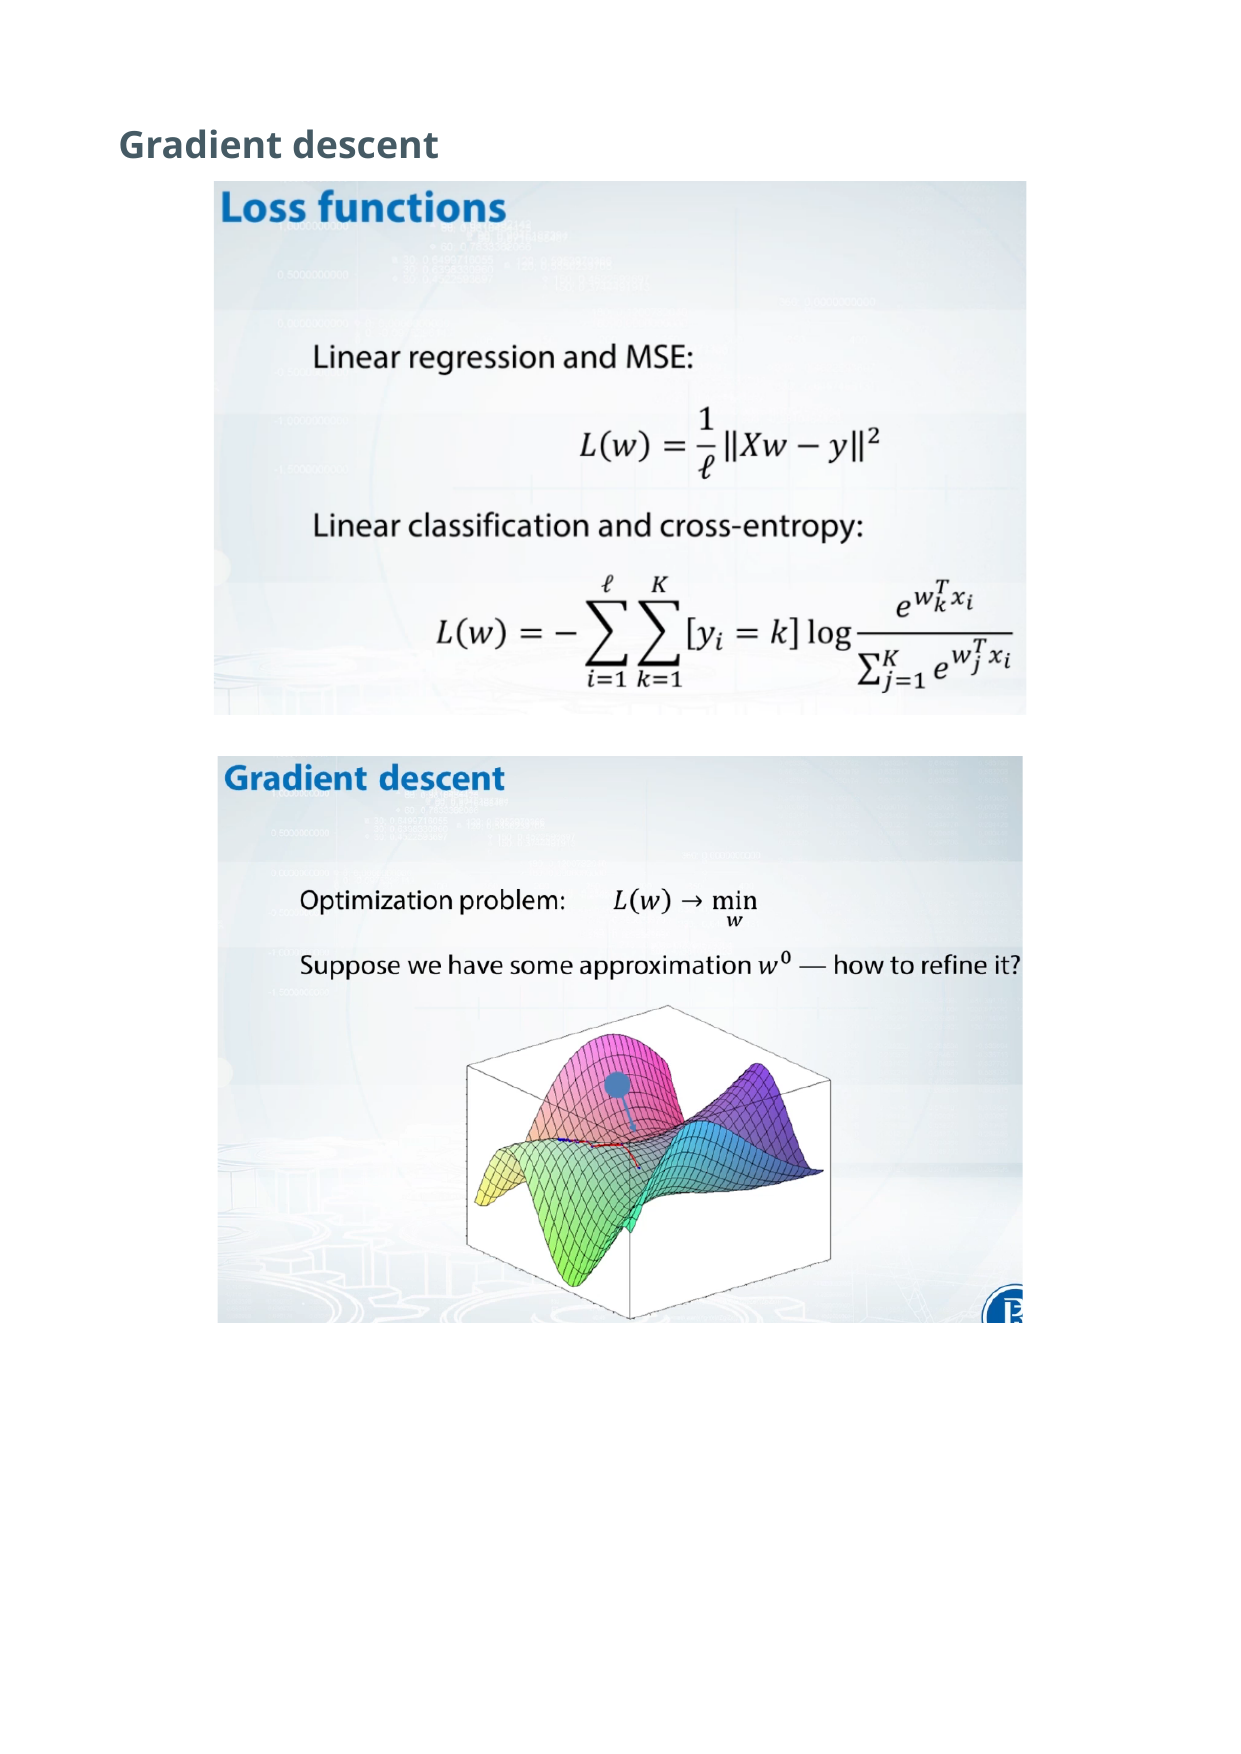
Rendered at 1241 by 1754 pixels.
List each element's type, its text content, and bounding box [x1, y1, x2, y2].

picture [217, 756, 1023, 1323]
subtitle Gradient descent [118, 118, 1122, 169]
picture [213, 181, 1027, 715]
